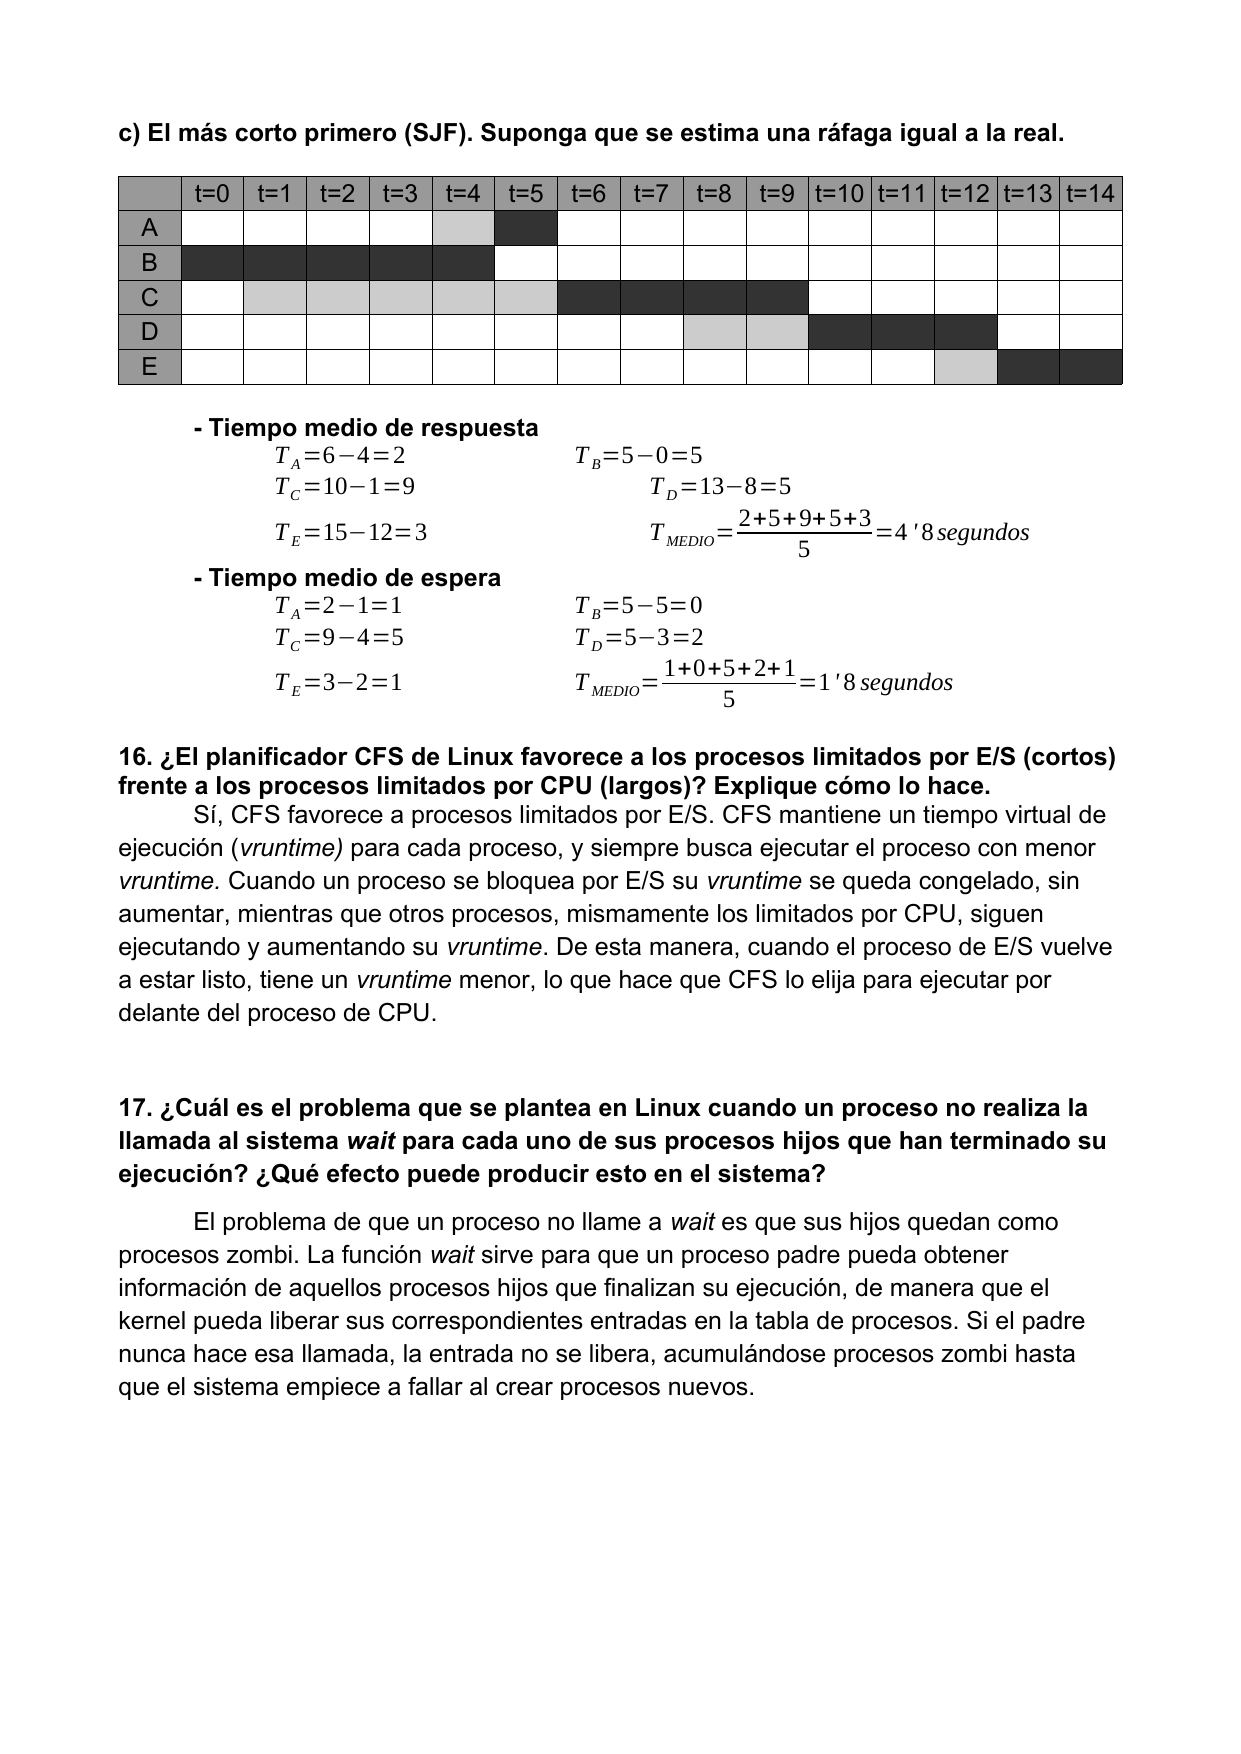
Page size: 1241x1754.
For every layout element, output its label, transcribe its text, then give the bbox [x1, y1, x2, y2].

table_cell [621, 246, 683, 280]
table_header t=12 [935, 177, 997, 210]
table_cell [621, 211, 683, 245]
table_header t=13 [998, 177, 1059, 210]
table_cell [684, 211, 746, 245]
table_cell [1060, 246, 1122, 280]
table_cell [558, 246, 620, 280]
table_cell [1060, 315, 1122, 349]
table_cell [747, 315, 808, 349]
text - Tiempo medio de respuesta [118, 413, 1122, 441]
table_cell C [119, 281, 181, 314]
table_cell [809, 350, 871, 384]
table_cell [244, 315, 306, 349]
table_cell [935, 350, 997, 384]
table_cell [495, 315, 557, 349]
table_cell [872, 350, 934, 384]
table_cell [872, 246, 934, 280]
table_cell [684, 315, 746, 349]
table_cell [558, 350, 620, 384]
table_header t=5 [495, 177, 557, 210]
table_cell E [119, 350, 181, 384]
table_header t=11 [872, 177, 934, 210]
text 16. ¿El planificador CFS de Linux favorece a los procesos limitados por E/S (cortos) frente a los procesos limitados por CPU (largos)? Explique cómo lo hace. [118, 742, 1122, 800]
table_cell [307, 281, 369, 314]
table_cell [244, 211, 306, 245]
table_cell [747, 246, 808, 280]
table_cell [558, 211, 620, 245]
text El problema de que un proceso no llame a wait es que sus hijos quedan como procesos zombi. La función wait sirve para que un proceso padre pueda obtener información de aquellos procesos hijos que finalizan su ejecución, de manera que el kernel pueda liberar sus correspondientes entradas en la tabla de procesos. Si el padre nunca hace esa llamada, la entrada no se libera, acumulándose procesos zombi hasta que el sistema empiece a fallar al crear procesos nuevos. [118, 1207, 1122, 1401]
table_header t=3 [370, 177, 432, 210]
table_cell [747, 281, 808, 314]
table_header t=0 [182, 177, 243, 210]
table_cell [747, 211, 808, 245]
table_header t=9 [747, 177, 808, 210]
table_header t=7 [621, 177, 683, 210]
table_header t=2 [307, 177, 369, 210]
table_cell [809, 281, 871, 314]
table_cell [370, 350, 432, 384]
table_cell [433, 281, 494, 314]
table_cell [495, 350, 557, 384]
table_cell A [119, 211, 181, 245]
table_cell B [119, 246, 181, 280]
table_cell [307, 315, 369, 349]
table_header t=14 [1060, 177, 1122, 210]
table_cell [872, 315, 934, 349]
table_cell [244, 281, 306, 314]
table_header [119, 177, 181, 210]
table_cell [998, 281, 1059, 314]
table_cell [935, 315, 997, 349]
table_cell [872, 211, 934, 245]
table_cell D [119, 315, 181, 349]
table_cell [307, 211, 369, 245]
table_cell [747, 350, 808, 384]
table_cell [433, 315, 494, 349]
table_cell [495, 246, 557, 280]
table_cell [182, 211, 243, 245]
table_header t=4 [433, 177, 494, 210]
text - Tiempo medio de espera [118, 563, 1122, 592]
table_cell [1060, 350, 1122, 384]
table_cell [998, 350, 1059, 384]
text c) El más corto primero (SJF). Suponga que se estima una ráfaga igual a la real. [118, 118, 1122, 147]
table_cell [621, 350, 683, 384]
table_cell [998, 315, 1059, 349]
table_header t=8 [684, 177, 746, 210]
table_cell [1060, 211, 1122, 245]
table_cell [182, 350, 243, 384]
table_cell [621, 281, 683, 314]
table_cell [244, 350, 306, 384]
table_cell [433, 350, 494, 384]
table_cell [433, 211, 494, 245]
table_header t=1 [244, 177, 306, 210]
table_cell [998, 211, 1059, 245]
table_cell [809, 315, 871, 349]
table_cell [182, 246, 243, 280]
table_cell [684, 281, 746, 314]
table_cell [307, 350, 369, 384]
text 17. ¿Cuál es el problema que se plantea en Linux cuando un proceso no realiza la llamada al sistema wait para cada uno de sus procesos hijos que han terminado su ejecución? ¿Qué efecto puede producir esto en el sistema? [118, 1093, 1122, 1188]
text Sí, CFS favorece a procesos limitados por E/S. CFS mantiene un tiempo virtual de ejecución (vruntime) para cada proceso, y siempre busca ejecutar el proceso con menor vruntime. Cuando un proceso se bloquea por E/S su vruntime se queda congelado, sin aumentar, mientras que otros procesos, mismamente los limitados por CPU, siguen ejecutando y aumentando su vruntime. De esta manera, cuando el proceso de E/S vuelve a estar listo, tiene un vruntime menor, lo que hace que CFS lo elija para ejecutar por delante del proceso de CPU. [118, 800, 1122, 1027]
table_cell [935, 281, 997, 314]
table_header t=10 [809, 177, 871, 210]
table_cell [307, 246, 369, 280]
table_cell [935, 211, 997, 245]
table_cell [433, 246, 494, 280]
table_cell [182, 281, 243, 314]
table_cell [370, 211, 432, 245]
table_cell [182, 315, 243, 349]
table_cell [935, 246, 997, 280]
table_cell [998, 246, 1059, 280]
table_cell [370, 281, 432, 314]
table_cell [621, 315, 683, 349]
table_cell [495, 281, 557, 314]
table_cell [809, 211, 871, 245]
table_cell [1060, 281, 1122, 314]
table_cell [558, 281, 620, 314]
table_cell [558, 315, 620, 349]
table_cell [495, 211, 557, 245]
table_cell [684, 350, 746, 384]
table_cell [872, 281, 934, 314]
table_cell [370, 246, 432, 280]
table_cell [370, 315, 432, 349]
table_cell [809, 246, 871, 280]
table_header t=6 [558, 177, 620, 210]
table_cell [684, 246, 746, 280]
table_cell [244, 246, 306, 280]
